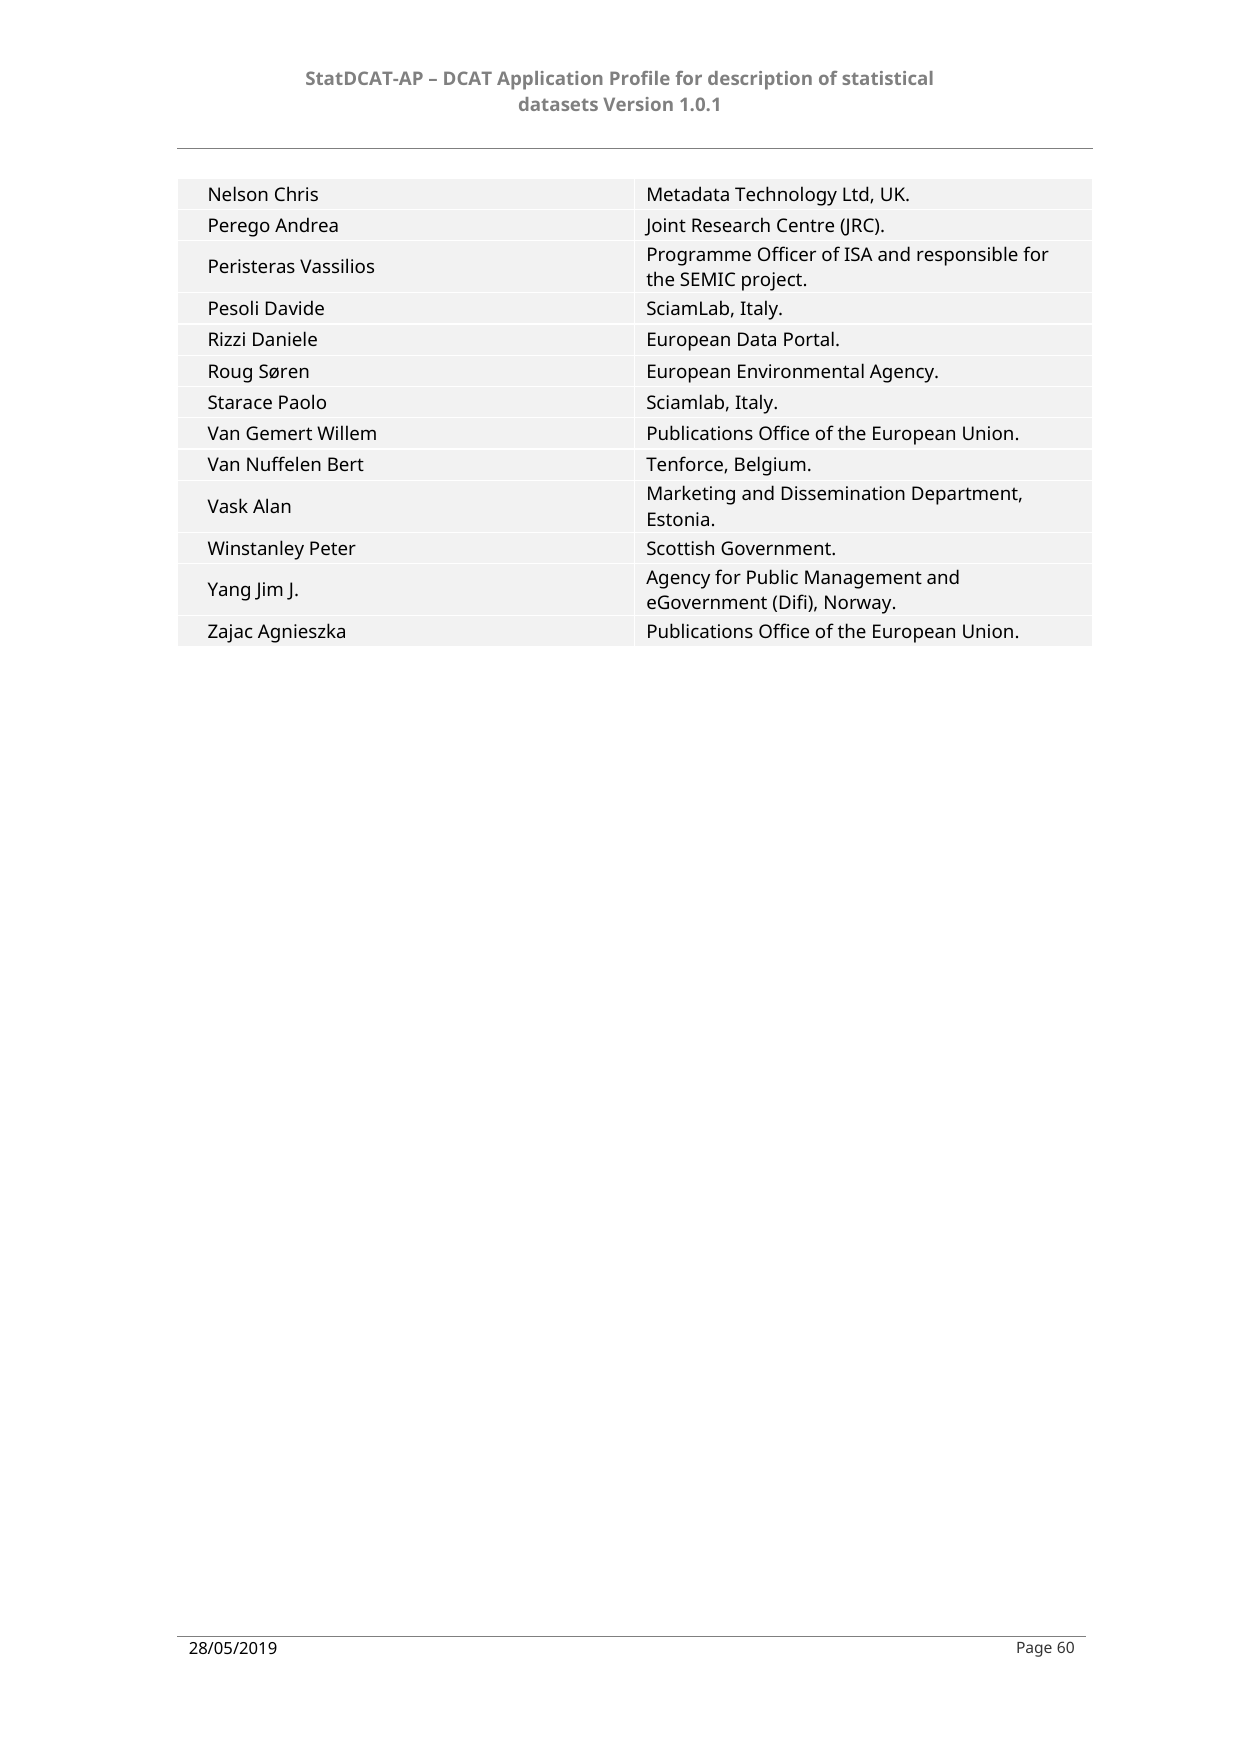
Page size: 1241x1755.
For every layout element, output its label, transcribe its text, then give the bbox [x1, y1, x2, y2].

table_cell SciamLab, Italy. [635, 293, 1092, 323]
table_cell European Data Portal. [635, 325, 1092, 355]
table_cell Peristeras Vassilios [178, 241, 634, 292]
table_cell Van Gemert Willem [178, 418, 634, 448]
table_cell Perego Andrea [178, 210, 634, 240]
table_cell Yang Jim J. [178, 564, 634, 615]
table_cell Marketing and Dissemination Department, Estonia. [635, 481, 1092, 532]
table_cell Programme Officer of ISA and responsible for the SEMIC project. [635, 241, 1092, 292]
table_cell Tenforce, Belgium. [635, 450, 1092, 480]
table_cell European Environmental Agency. [635, 356, 1092, 386]
table_cell Vask Alan [178, 481, 634, 532]
table_cell Agency for Public Management and eGovernment (Difi), Norway. [635, 564, 1092, 615]
table_cell Van Nuffelen Bert [178, 450, 634, 480]
table_cell Metadata Technology Ltd, UK. [635, 179, 1092, 209]
table_cell Nelson Chris [178, 179, 634, 209]
table_cell Starace Paolo [178, 387, 634, 417]
table_cell Publications Office of the European Union. [635, 418, 1092, 448]
table_cell Publications Office of the European Union. [635, 616, 1092, 646]
table_cell Scottish Government. [635, 533, 1092, 563]
table_cell Rizzi Daniele [178, 325, 634, 355]
table_cell Sciamlab, Italy. [635, 387, 1092, 417]
table_cell Zajac Agnieszka [178, 616, 634, 646]
table_cell Pesoli Davide [178, 293, 634, 323]
table_cell Roug Søren [178, 356, 634, 386]
table_cell Joint Research Centre (JRC). [635, 210, 1092, 240]
table_cell Winstanley Peter [178, 533, 634, 563]
